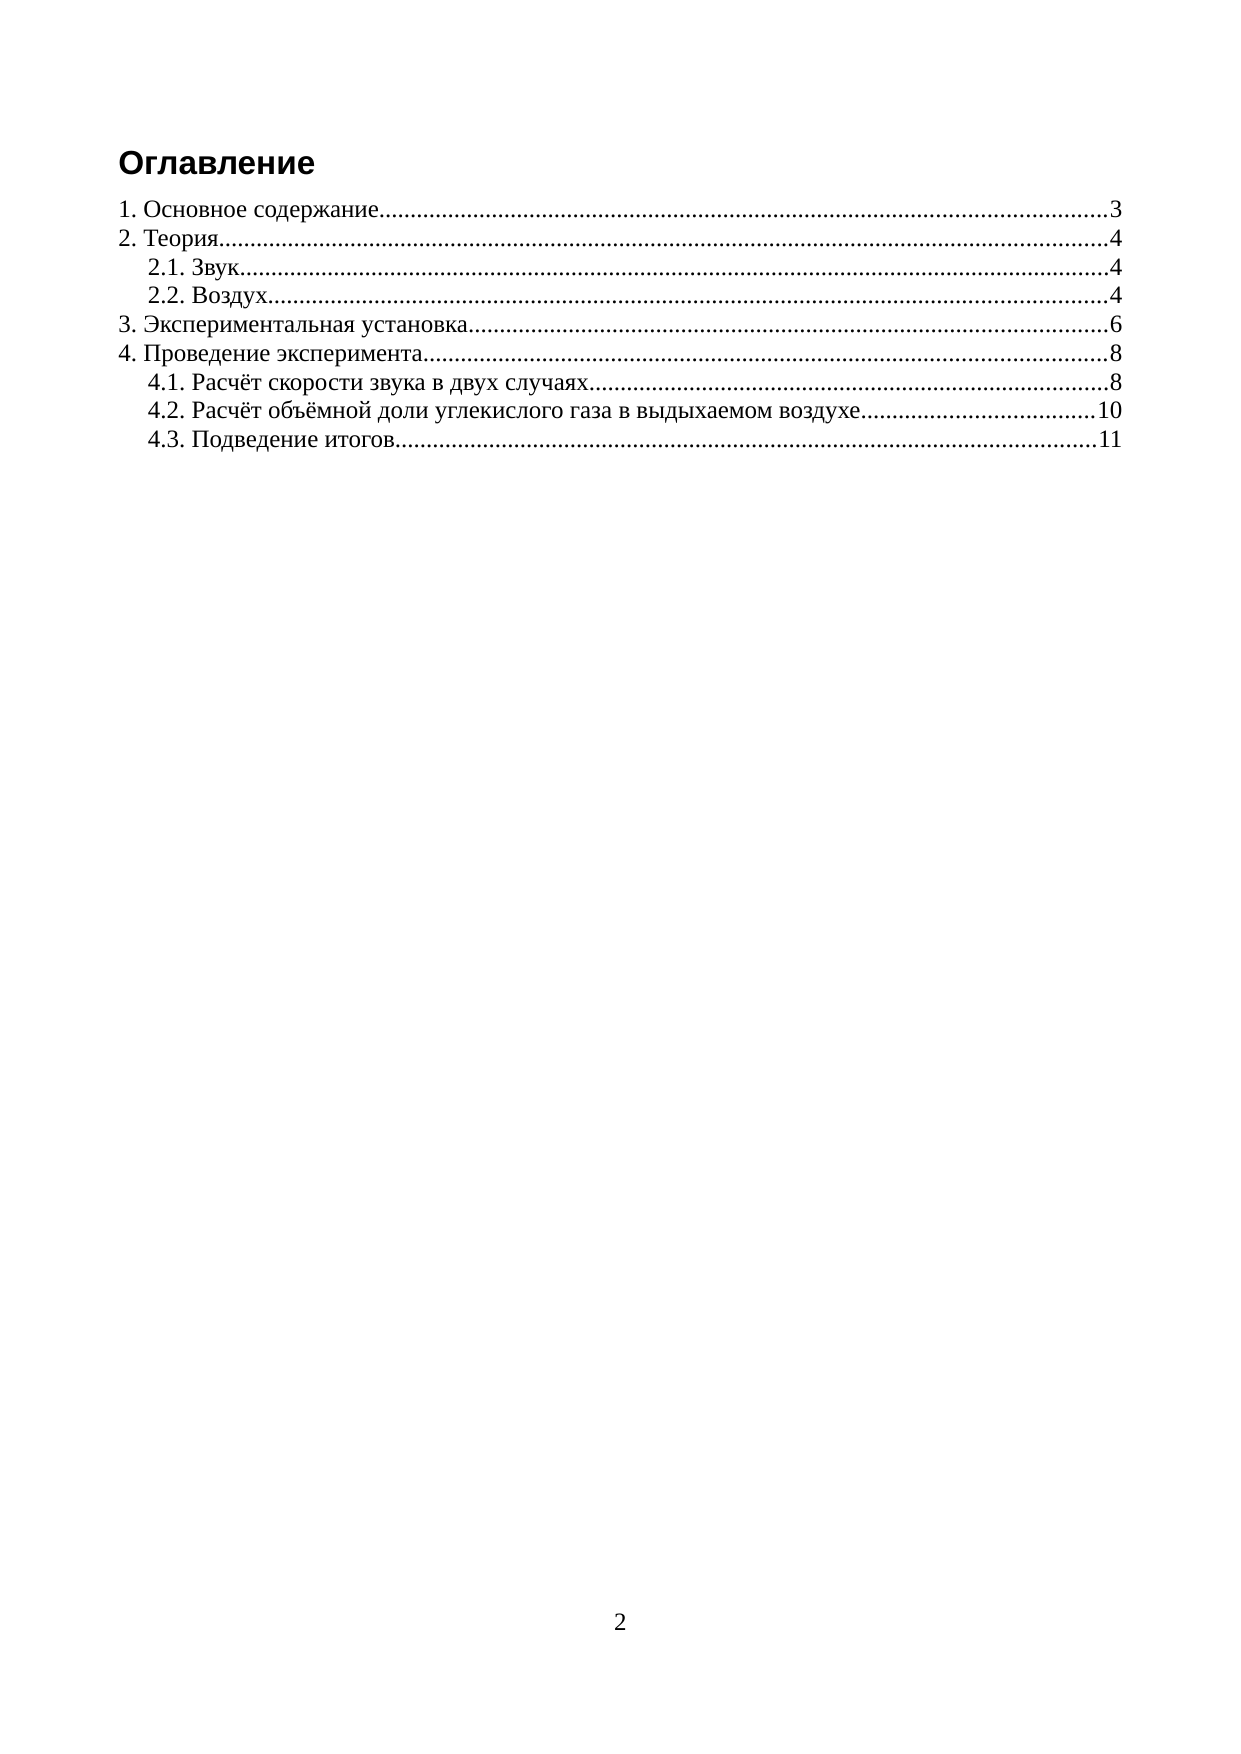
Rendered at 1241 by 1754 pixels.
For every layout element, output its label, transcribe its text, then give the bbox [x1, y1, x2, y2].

text 1. Основное содержание 3 [118, 194, 1122, 223]
subtitle Оглавление [118, 143, 1122, 182]
text 4.2. Расчёт объёмной доли углекислого газа в выдыхаемом воздухе. 10 [148, 395, 1122, 424]
text 2.1. Звук 4 [148, 252, 1122, 280]
text 2. Теория 4 [118, 223, 1122, 252]
text 4.1. Расчёт скорости звука в двух случаях 8 [148, 367, 1122, 395]
text 2.2. Воздух 4 [148, 280, 1122, 309]
text 4.3. Подведение итогов 11 [148, 424, 1122, 453]
text 3. Экспериментальная установка 6 [118, 309, 1122, 338]
text 4. Проведение эксперимента 8 [118, 338, 1122, 367]
